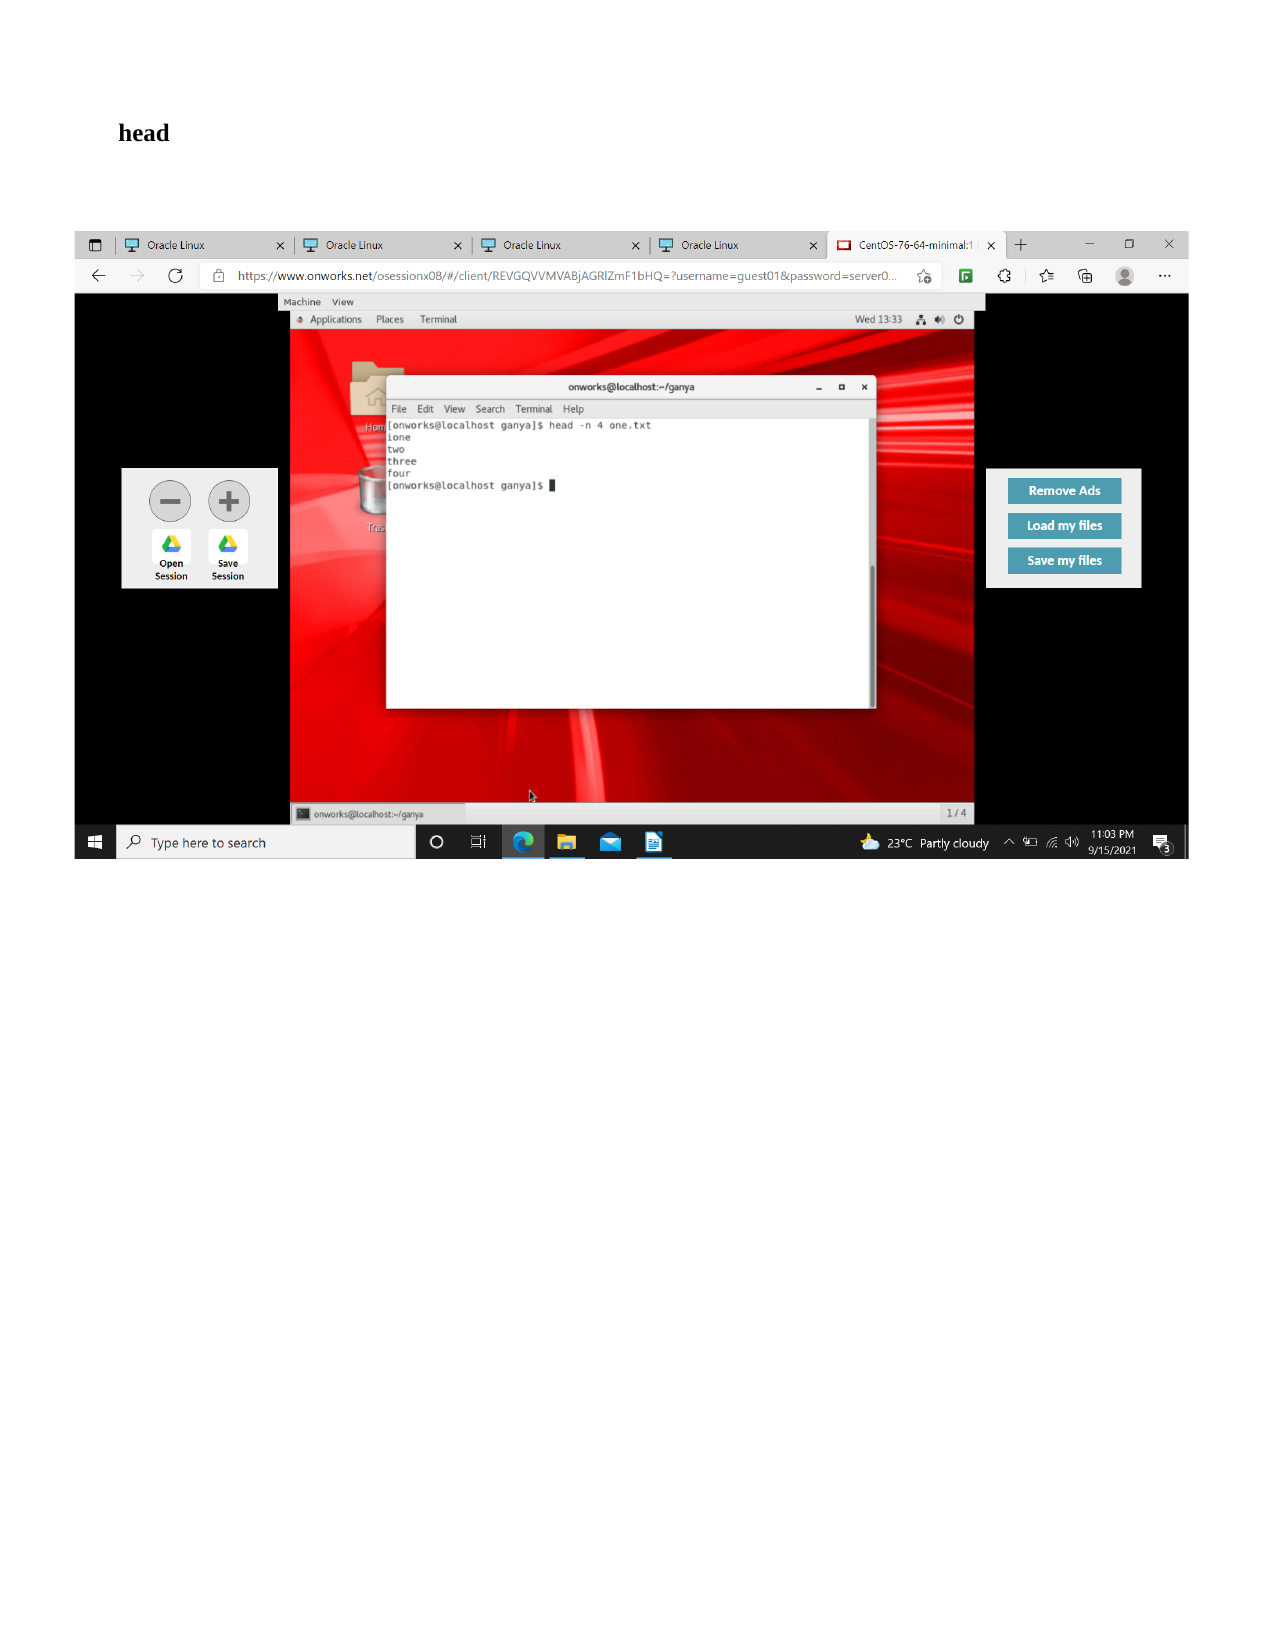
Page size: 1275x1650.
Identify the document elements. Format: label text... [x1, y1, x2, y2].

text head [118, 118, 1157, 147]
picture [74, 231, 1189, 859]
